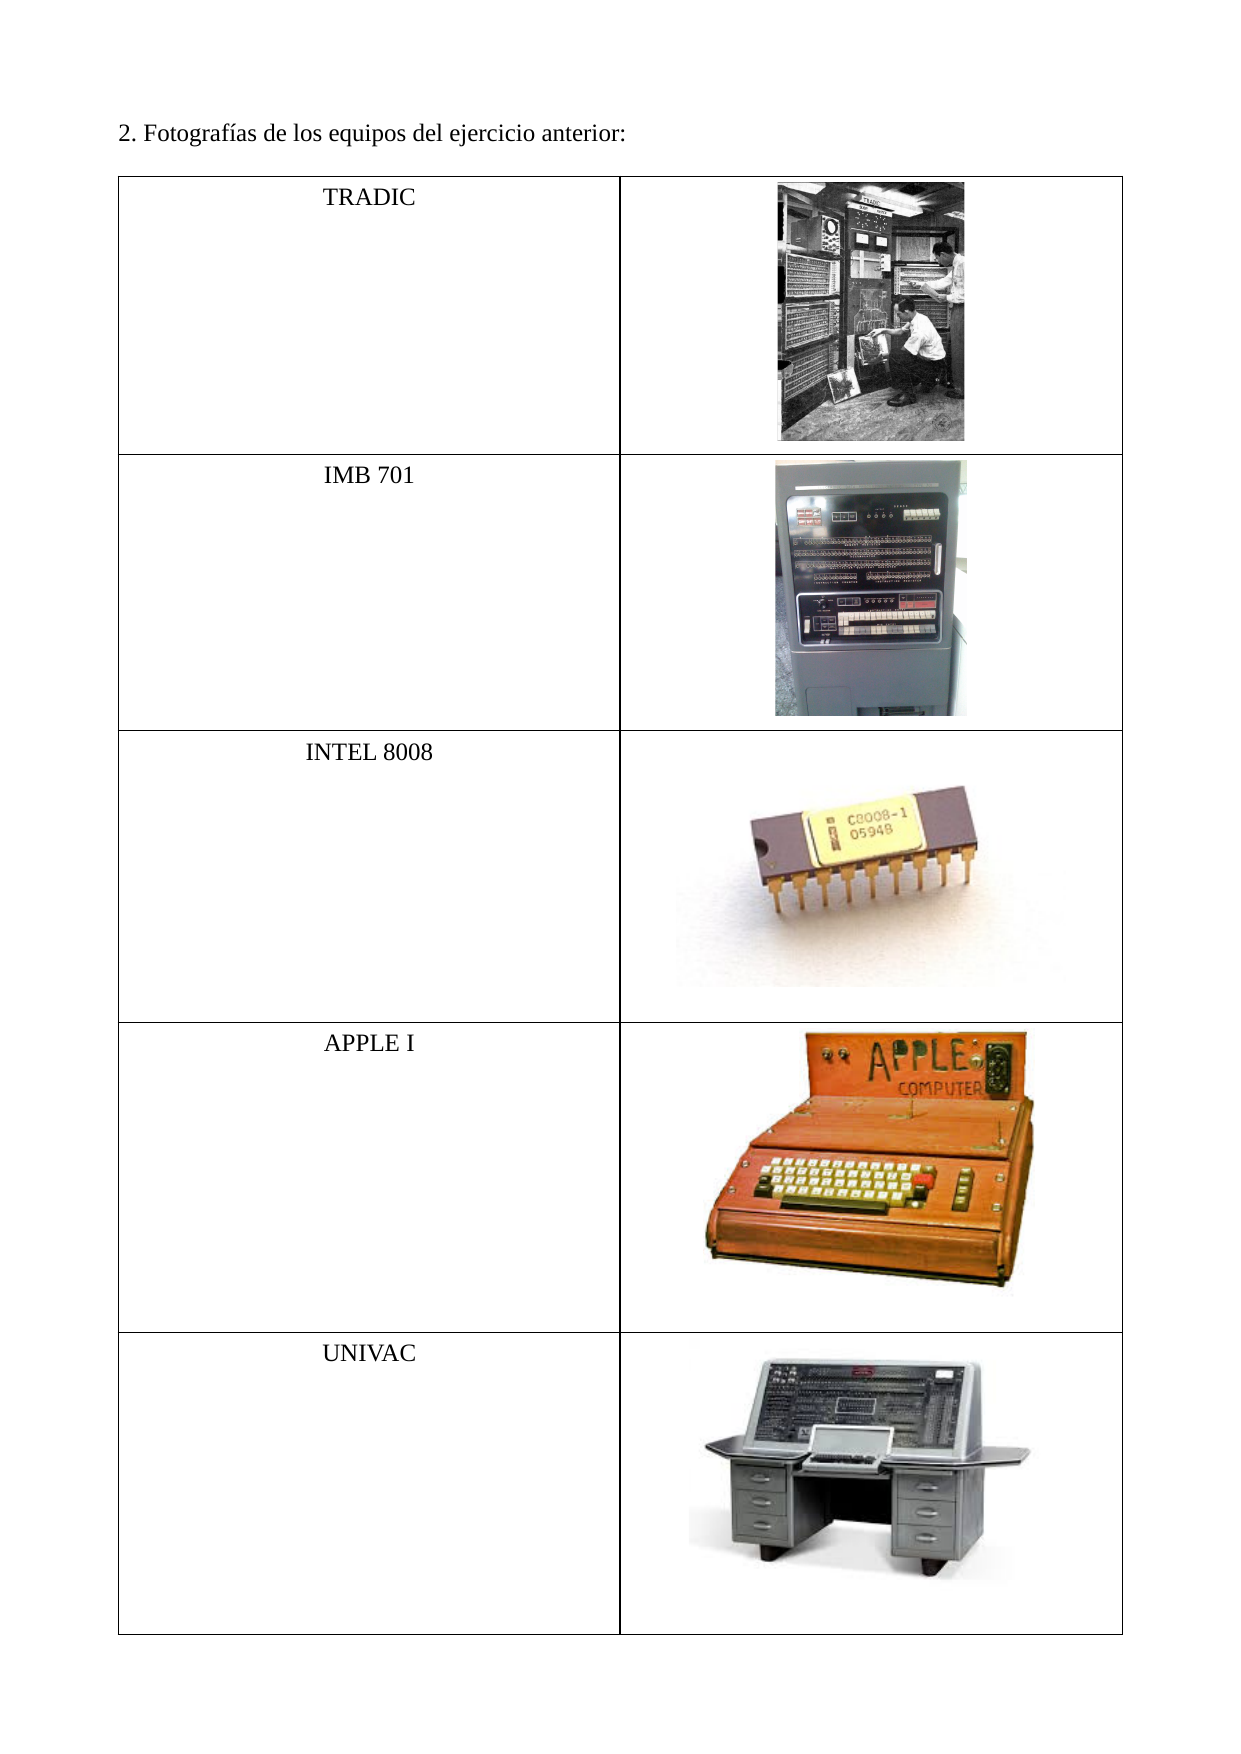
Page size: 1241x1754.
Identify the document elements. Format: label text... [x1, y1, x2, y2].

text 2. Fotografías de los equipos del ejercicio anterior: [118, 118, 1122, 147]
table_header TRADIC [119, 177, 619, 454]
picture [675, 737, 1067, 987]
table_cell IMB 701 [119, 455, 619, 730]
picture [688, 1338, 1054, 1599]
table_cell UNIVAC [119, 1333, 619, 1633]
picture [703, 1028, 1039, 1298]
table_cell INTEL 8008 [119, 731, 619, 1022]
table_cell [621, 455, 1122, 730]
picture [777, 182, 965, 441]
table_cell [621, 1023, 1122, 1332]
table_header [621, 177, 1122, 454]
table_cell [621, 731, 1122, 1022]
picture [775, 460, 967, 716]
table_cell [621, 1333, 1122, 1633]
table_cell APPLE I [119, 1023, 619, 1332]
